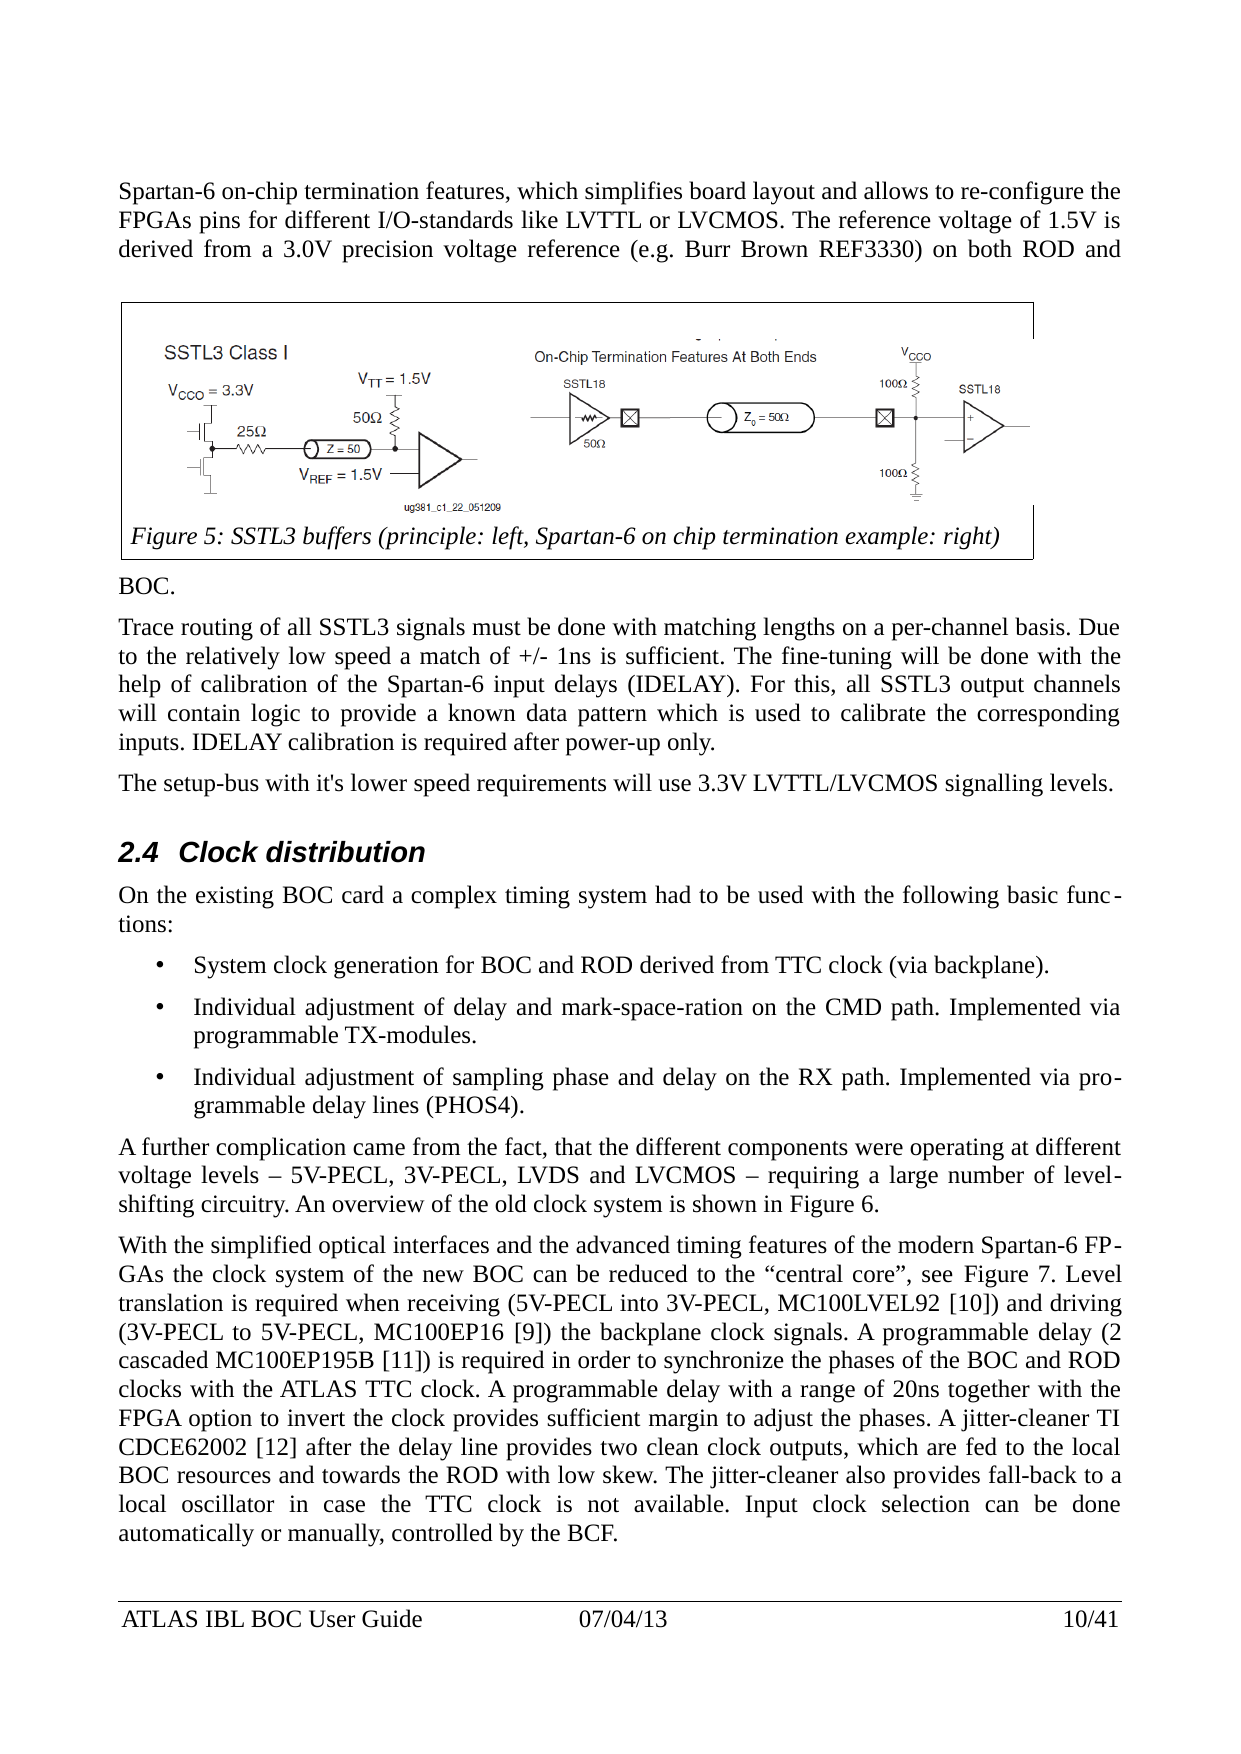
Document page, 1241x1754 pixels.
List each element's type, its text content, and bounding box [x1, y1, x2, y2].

text Figure 5: SSTL3 buffers (principle: left, Spartan-6 on chip termination example: right) [130, 505, 1024, 550]
text [122, 303, 1033, 559]
text A further complication came from the fact, that the different components were operating at different voltage levels – 5V-PECL, 3V-PECL, LVDS and LVCMOS – requiring a large number of level­-shifting circuitry. An overview of the old clock system is shown in Figure 6. [118, 1132, 1122, 1218]
picture [130, 323, 1042, 522]
list Individual adjustment of delay and mark-space-ration on the CMD path. Implemented via programmable TX-modules. [156, 992, 1122, 1049]
list System clock generation for BOC and ROD derived from TTC clock (via backplane). [156, 951, 1122, 979]
text The setup-bus with it's lower speed requirements will use 3.3V LVTTL/LVCMOS signalling levels. [118, 768, 1122, 797]
text [524, 323, 1024, 339]
text Spartan-6 on-chip termination features, which simplifies board layout and allows to re-configure the FPGAs pins for different I/O-standards like LVTTL or LVCMOS. The reference voltage of 1.5V is derived from a 3.0V precision voltage reference (e.g. Burr Brown REF3330) on both ROD and BOC. [118, 176, 1122, 599]
text On the existing BOC card a complex timing system had to be used with the following basic func­tions: [118, 881, 1122, 938]
text Trace routing of all SSTL3 signals must be done with matching lengths on a per-channel basis. Due to the relatively low speed a match of +/- 1ns is sufficient. The fine-tuning will be done with the help of calibration of the Spartan-6 input delays (IDELAY). For this, all SSTL3 output channels will contain logic to provide a known data pattern which is used to calibrate the corresponding inputs. IDELAY calibration is required after power-up only. [118, 612, 1122, 756]
list Individual adjustment of sampling phase and delay on the RX path. Implemented via pro­grammable delay lines (PHOS4). [156, 1062, 1122, 1119]
subtitle Clock distribution [118, 834, 1122, 868]
text With the simplified optical interfaces and the advanced timing features of the modern Spartan-6 FP­GAs the clock system of the new BOC can be reduced to the “central core”, see Figure 7. Level translation is required when receiving (5V-PECL into 3V-PECL, MC100LVEL92 [10]) and driving (3V-PECL to 5V-PECL, MC100EP16 [9]) the backplane clock signals. A pro­grammable delay (2 cascaded MC100EP195B [11]) is required in order to synchronize the phases of the BOC and ROD clocks with the ATLAS TTC clock. A programmable delay with a range of 20ns together with the FPGA option to invert the clock provides sufficient margin to adjust the phases. A jitter-cleaner TI CDCE62002 [12] after the delay line provides two clean clock outputs, which are fed to the local BOC resources and towards the ROD with low skew. The jitter-cleaner also pro­vides fall-back to a local oscillator in case the TTC clock is not available. Input clock selection can be done automatically or manually, controlled by the BCF. [118, 1231, 1122, 1547]
